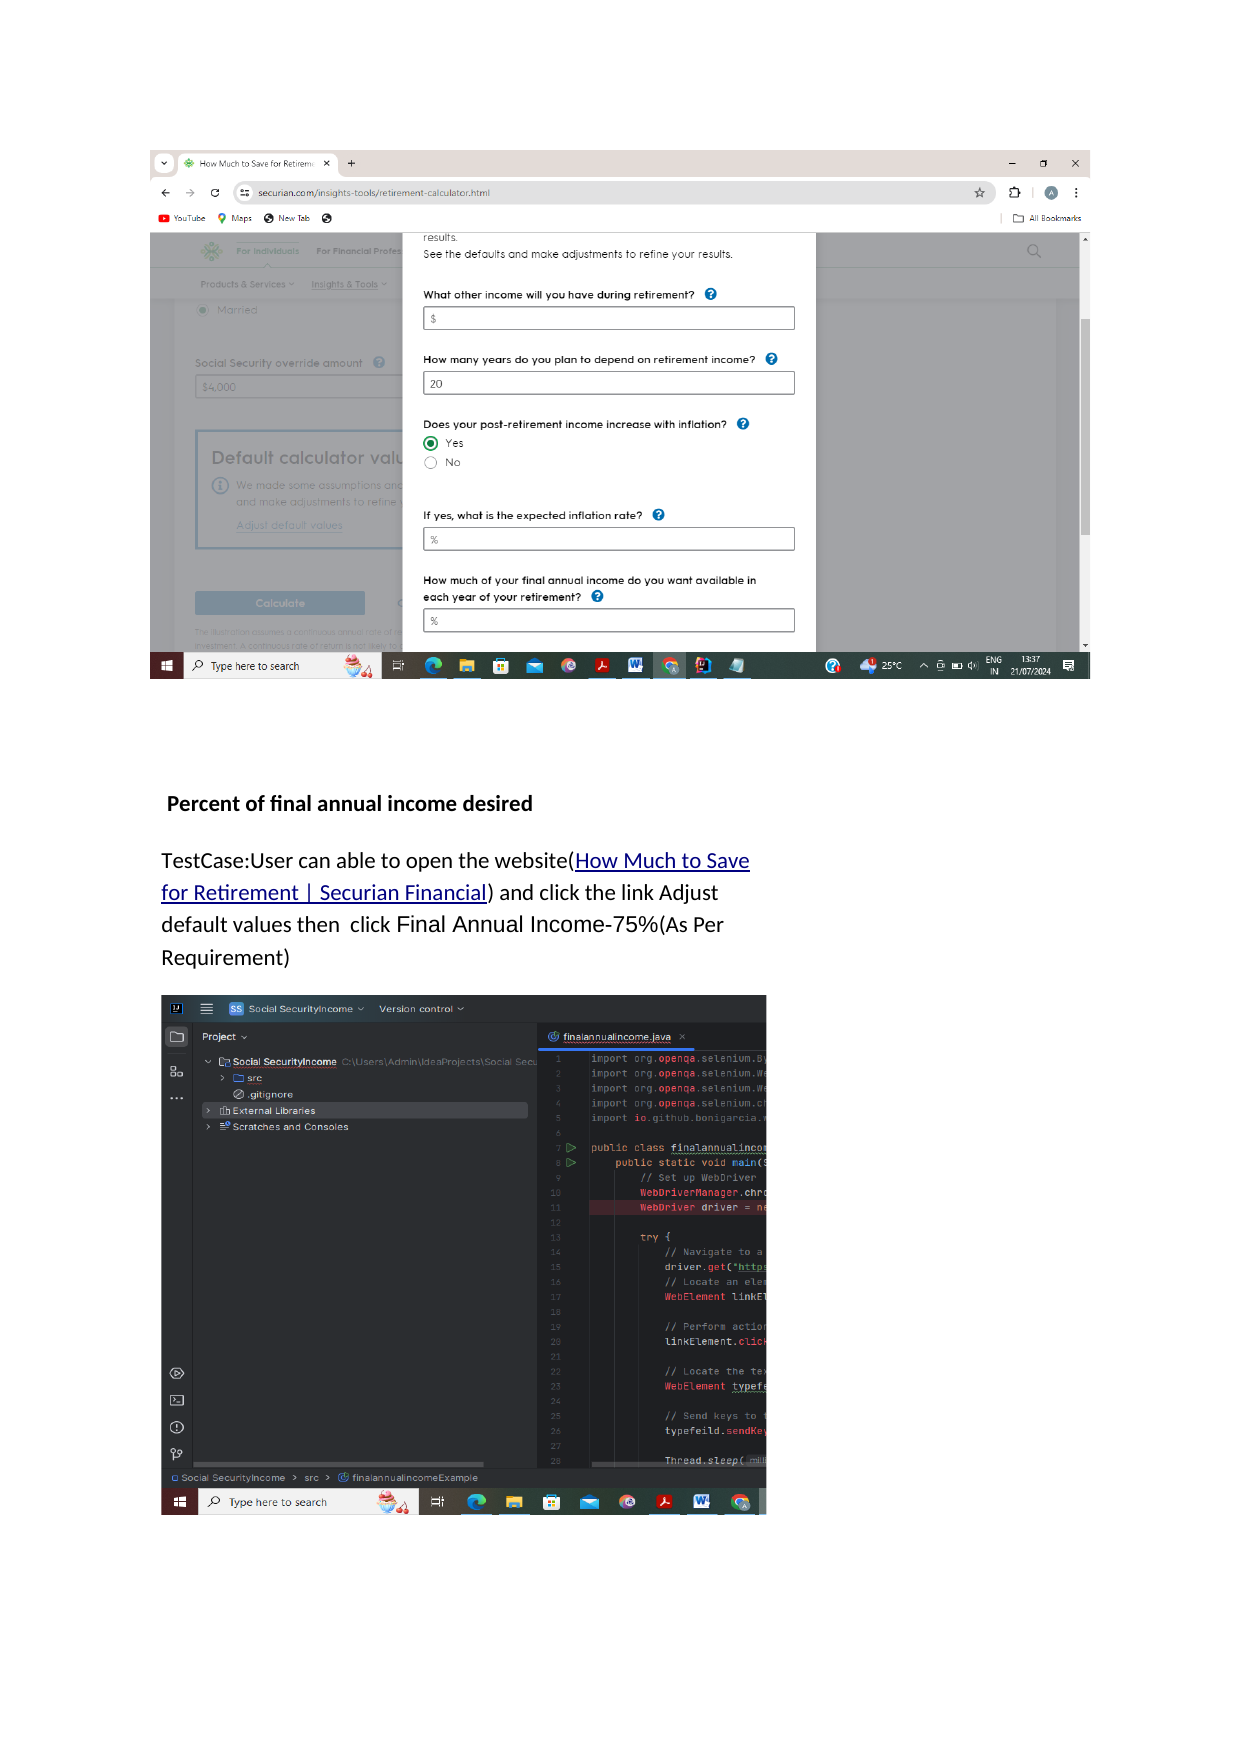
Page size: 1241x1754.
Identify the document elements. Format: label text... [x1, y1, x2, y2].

table_header Percent of final annual income desired TestCase:User can able to open the website(How Much to Save for Retirement | Securian Financial) and click the link Adjust default values then click Final Annual Income-75%(As Per Requirement) [151, 788, 766, 1595]
